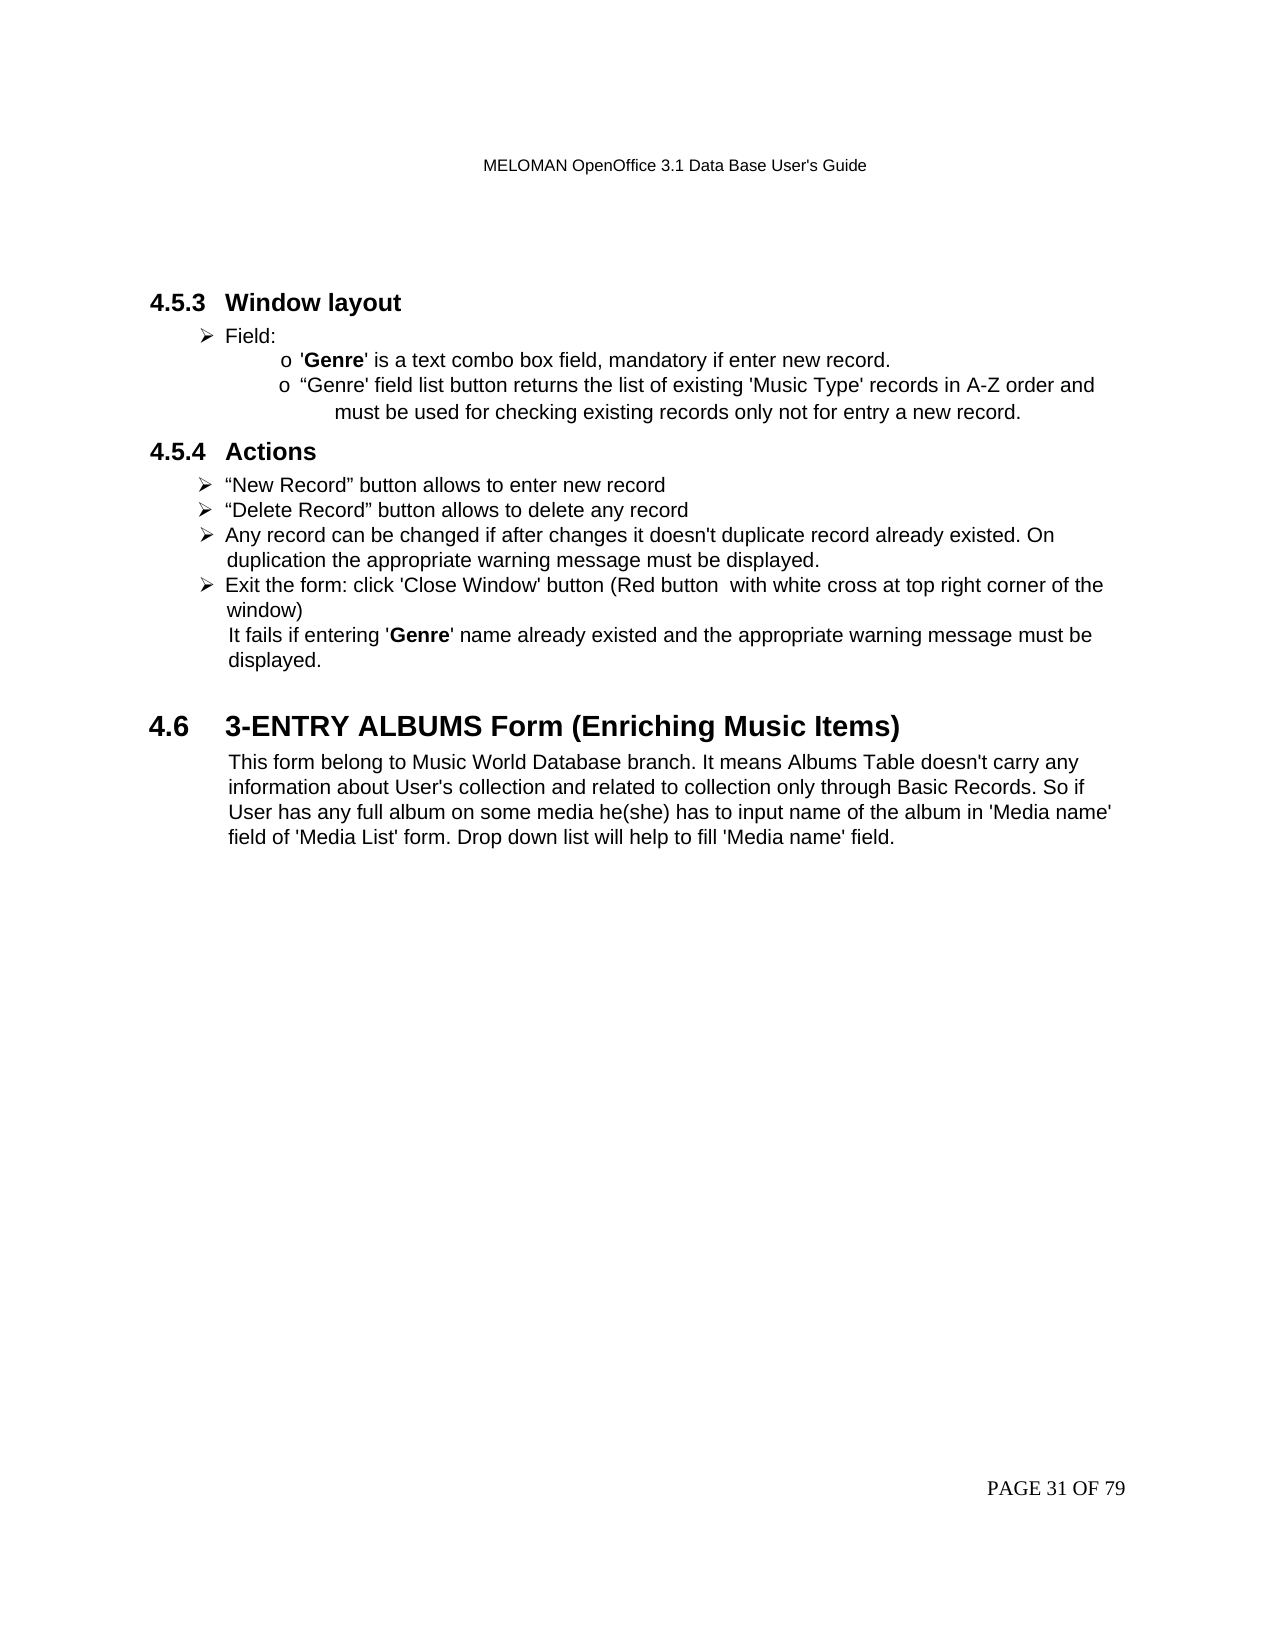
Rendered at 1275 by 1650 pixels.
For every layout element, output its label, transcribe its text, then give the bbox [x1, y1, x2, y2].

text It fails if entering 'Genre' name already existed and the appropriate warning message must be displayed. [228, 622, 1125, 672]
list “Genre' field list button returns the list of existing 'Music Type' records in A-Z order and must be used for checking existing records only not for entry a new record. [278, 373, 1125, 424]
list “New Record” button allows to enter new record [197, 472, 1125, 497]
text This form belong to Music World Database branch. It means Albums Table doesn't carry any information about User's collection and related to collection only through Basic Records. So if User has any full album on some media he(she) has to input name of the album in 'Media name' field of 'Media List' form. Drop down list will help to fill 'Media name' field. [228, 749, 1125, 849]
list Field: [198, 322, 1125, 347]
list Any record can be changed if after changes it doesn't duplicate record already existed. On duplication the appropriate warning message must be displayed. [198, 522, 1125, 572]
list “Delete Record” button allows to delete any record [197, 497, 1125, 522]
subtitle Actions [150, 437, 1125, 465]
subtitle 3-ENTRY ALBUMS Form (Enriching Music Items) [148, 709, 1125, 743]
subtitle Window layout [150, 287, 1125, 316]
list 'Genre' is a text combo box field, mandatory if enter new record. [280, 347, 1125, 373]
list Exit the form: click 'Close Window' button (Red button with white cross at top right corner of the window) [198, 572, 1125, 622]
